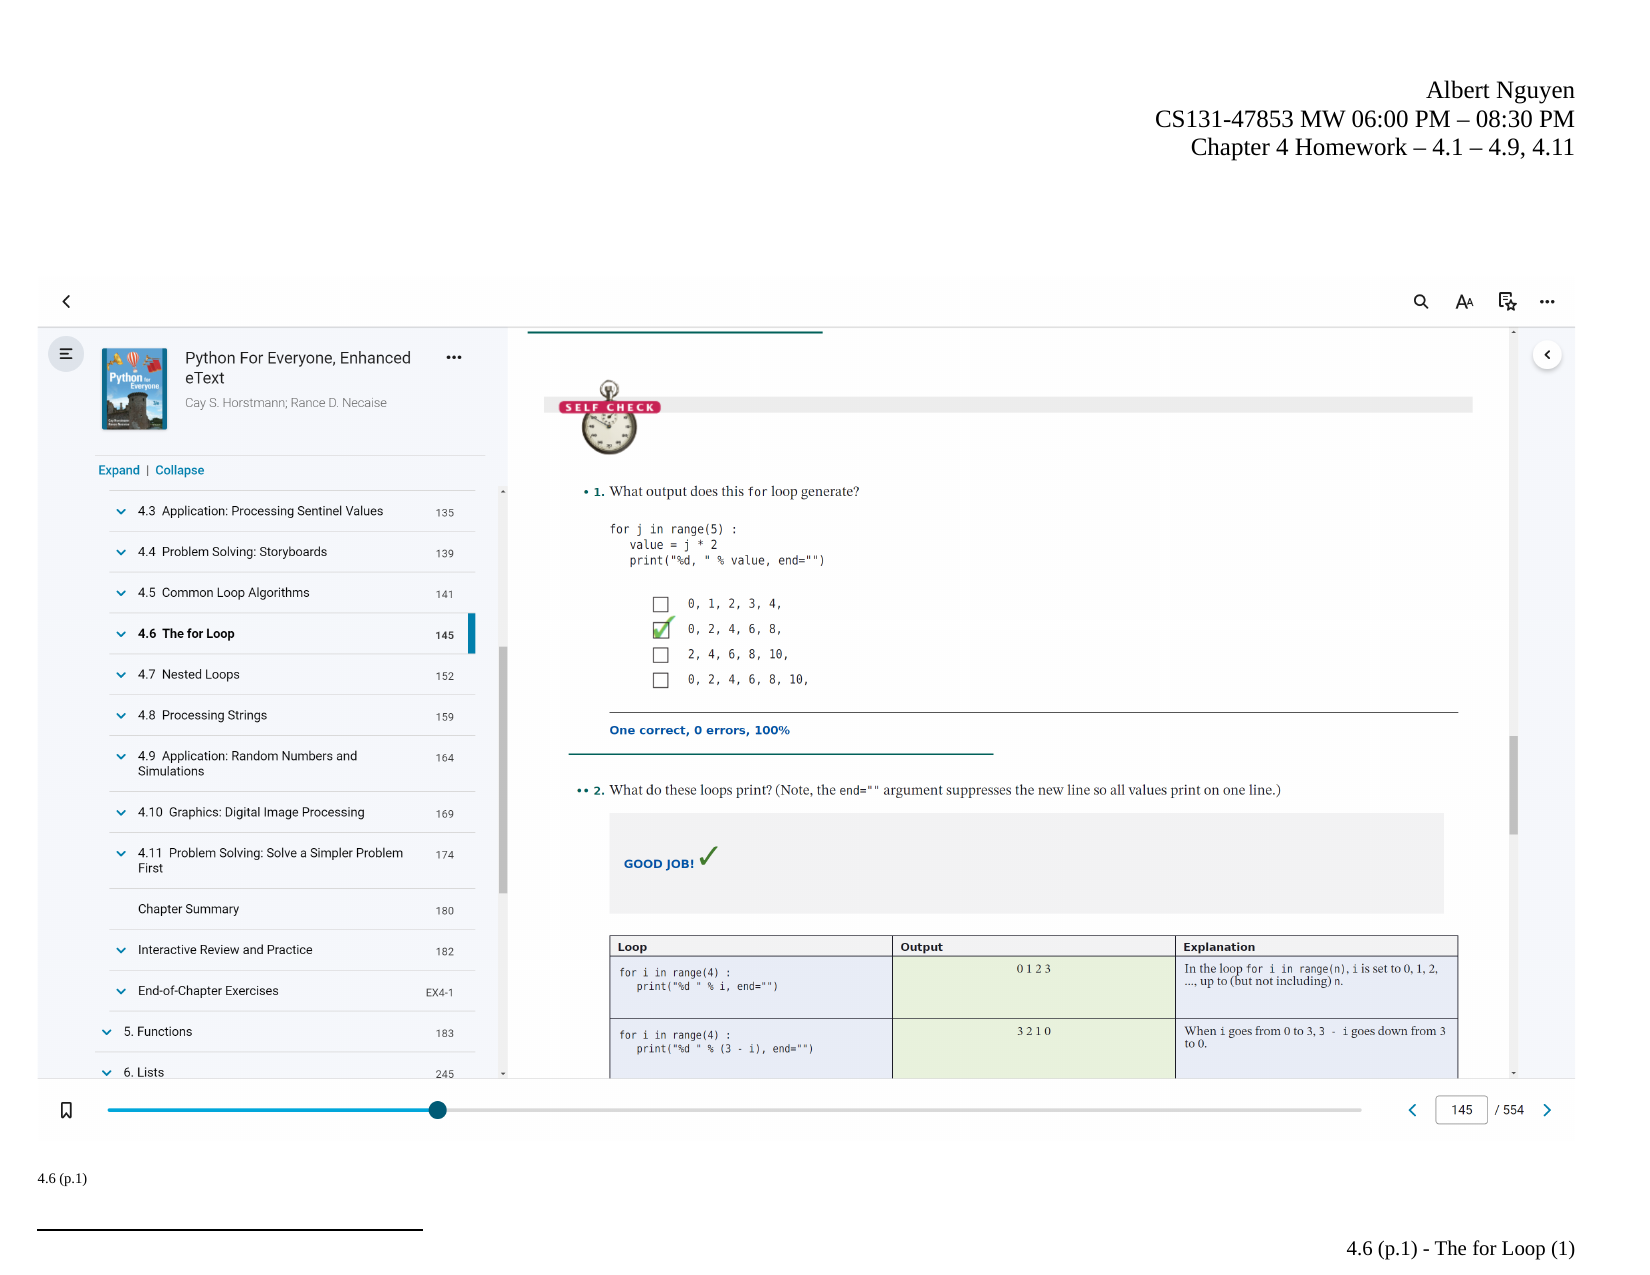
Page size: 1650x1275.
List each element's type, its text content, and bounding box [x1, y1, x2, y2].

text - The for Loop (1) [37, 1236, 1575, 1260]
picture [37, 276, 1575, 1141]
